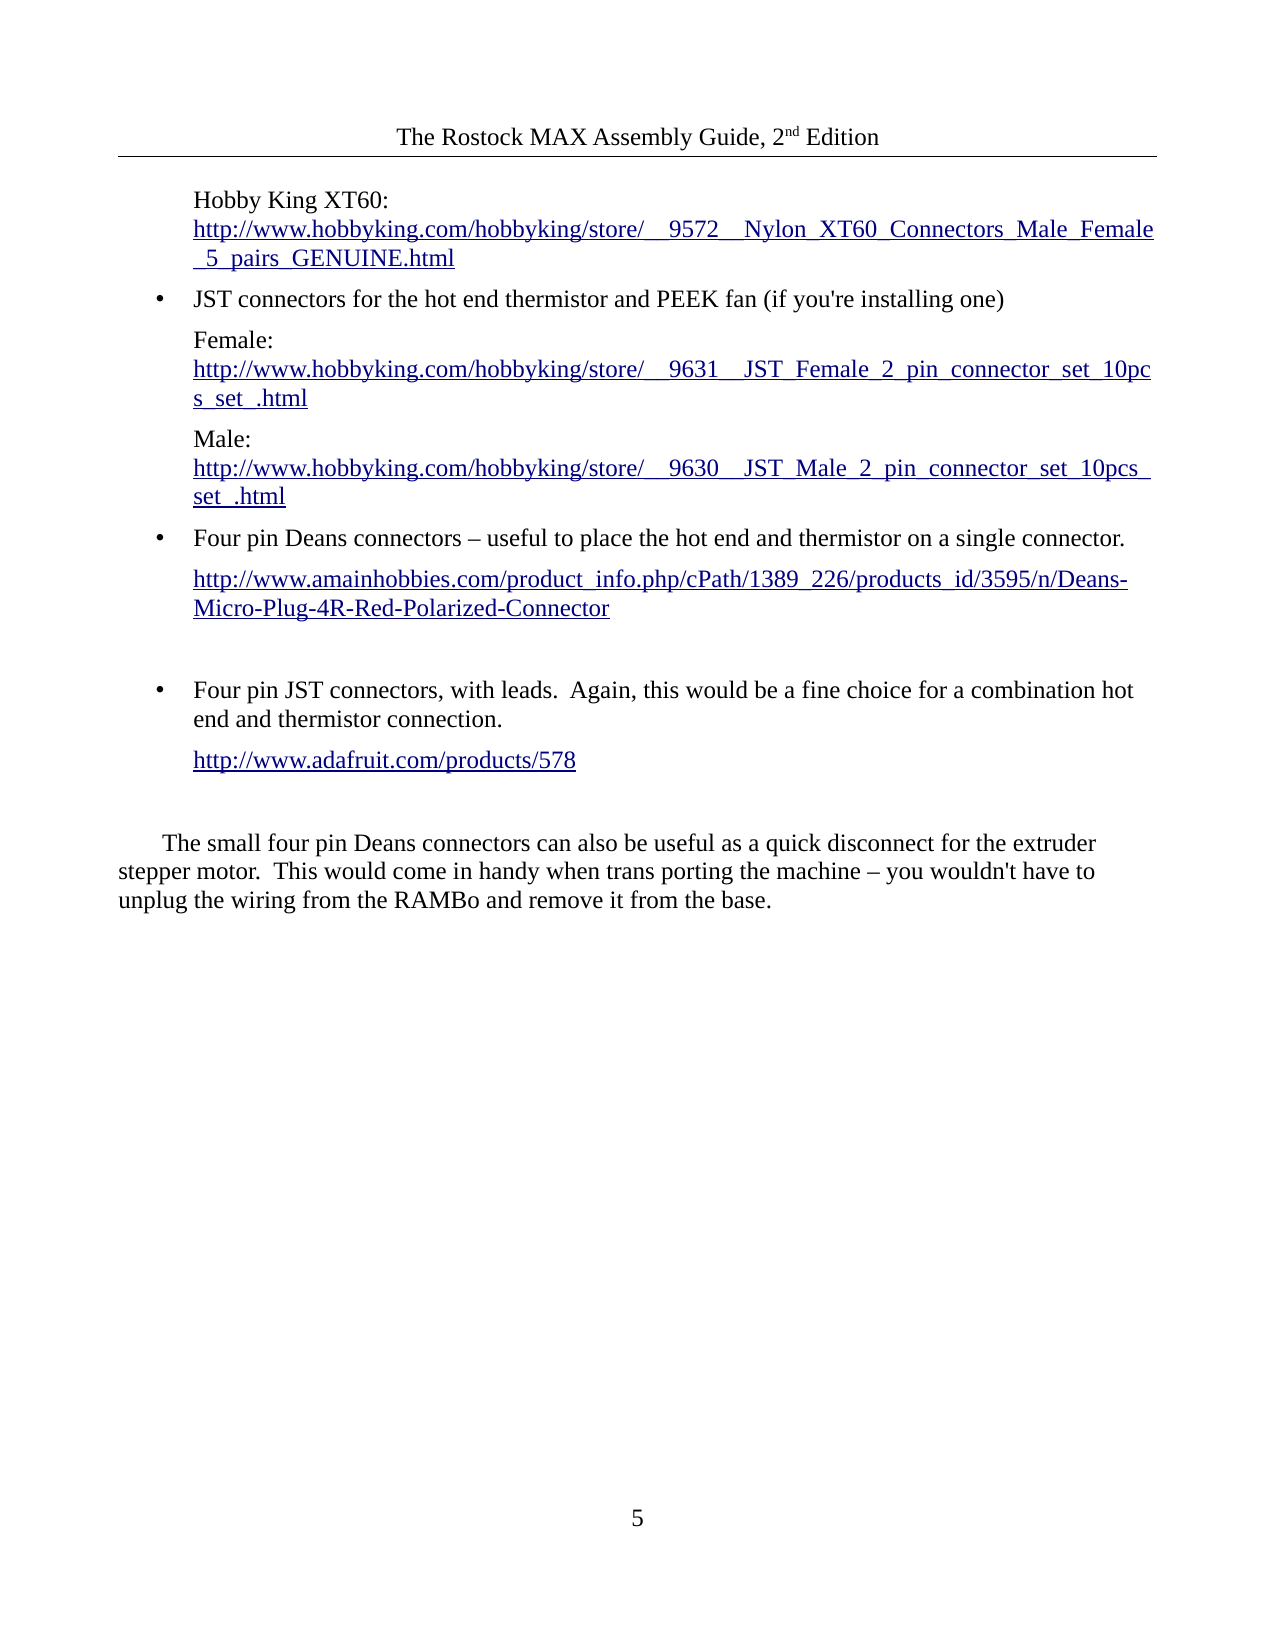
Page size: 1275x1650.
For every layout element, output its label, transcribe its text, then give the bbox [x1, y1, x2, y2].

list Hobby King XT60: http://www.hobbyking.com/hobbyking/store/__9572__Nylon_XT60_Connectors_Male_Female_5_pairs_GENUINE.html [156, 185, 1157, 271]
list Male: http://www.hobbyking.com/hobbyking/store/__9630__JST_Male_2_pin_connector_set_10pcs_set_.html [156, 424, 1157, 510]
text The small four pin Deans connectors can also be useful as a quick disconnect for the extruder stepper motor. This would come in handy when trans porting the machine – you wouldn't have to unplug the wiring from the RAMBo and remove it from the base. [118, 828, 1157, 914]
list Four pin Deans connectors – useful to place the hot end and thermistor on a single connector. [156, 523, 1157, 551]
list Female: http://www.hobbyking.com/hobbyking/store/__9631__JST_Female_2_pin_connector_set_10pcs_set_.html [156, 325, 1157, 411]
list JST connectors for the hot end thermistor and PEEK fan (if you're installing one) [156, 284, 1157, 313]
list Four pin JST connectors, with leads. Again, this would be a fine choice for a combination hot end and thermistor connection. [156, 675, 1157, 733]
list http://www.adafruit.com/products/578 [156, 745, 1157, 774]
list http://www.amainhobbies.com/product_info.php/cPath/1389_226/products_id/3595/n/Deans-Micro-Plug-4R-Red-Polarized-Connector [156, 564, 1157, 621]
